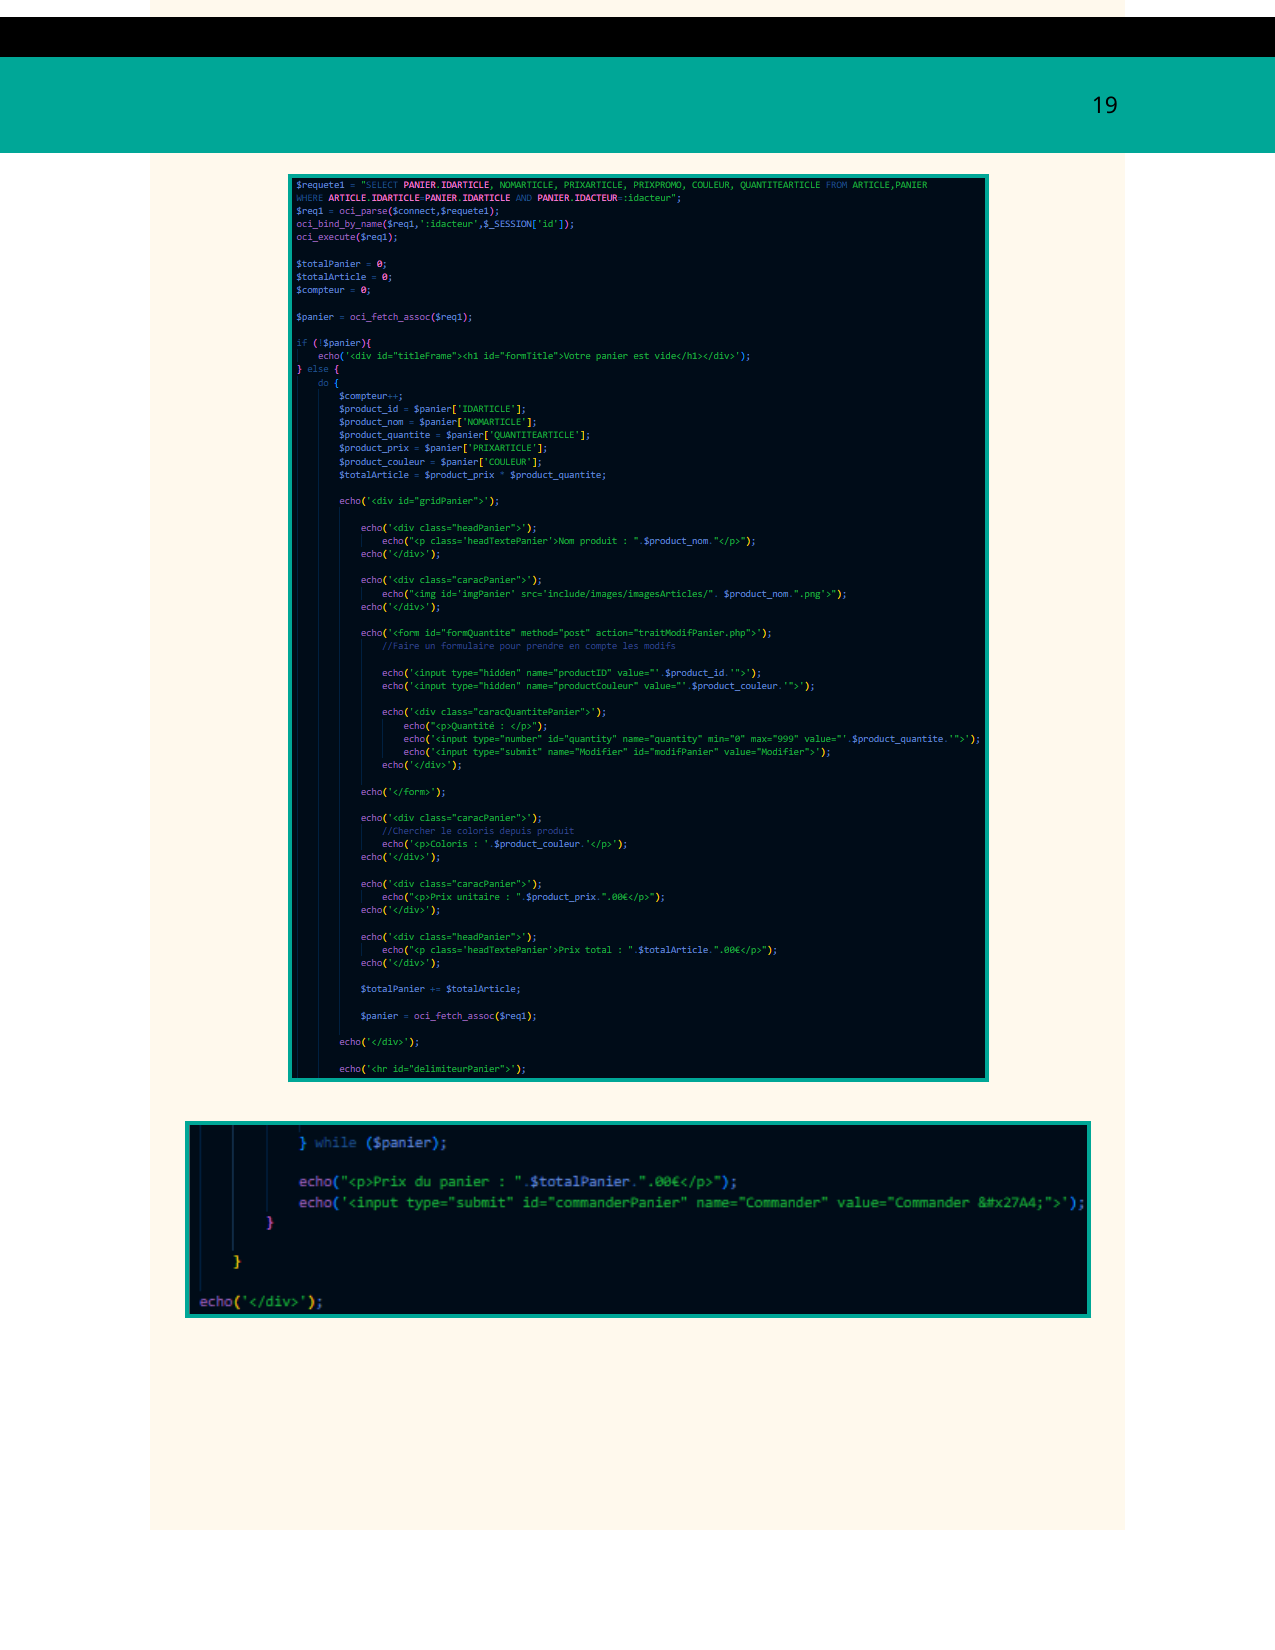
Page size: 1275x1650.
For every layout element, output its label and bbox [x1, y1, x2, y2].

picture [189, 1125, 1087, 1314]
picture [292, 178, 985, 1078]
